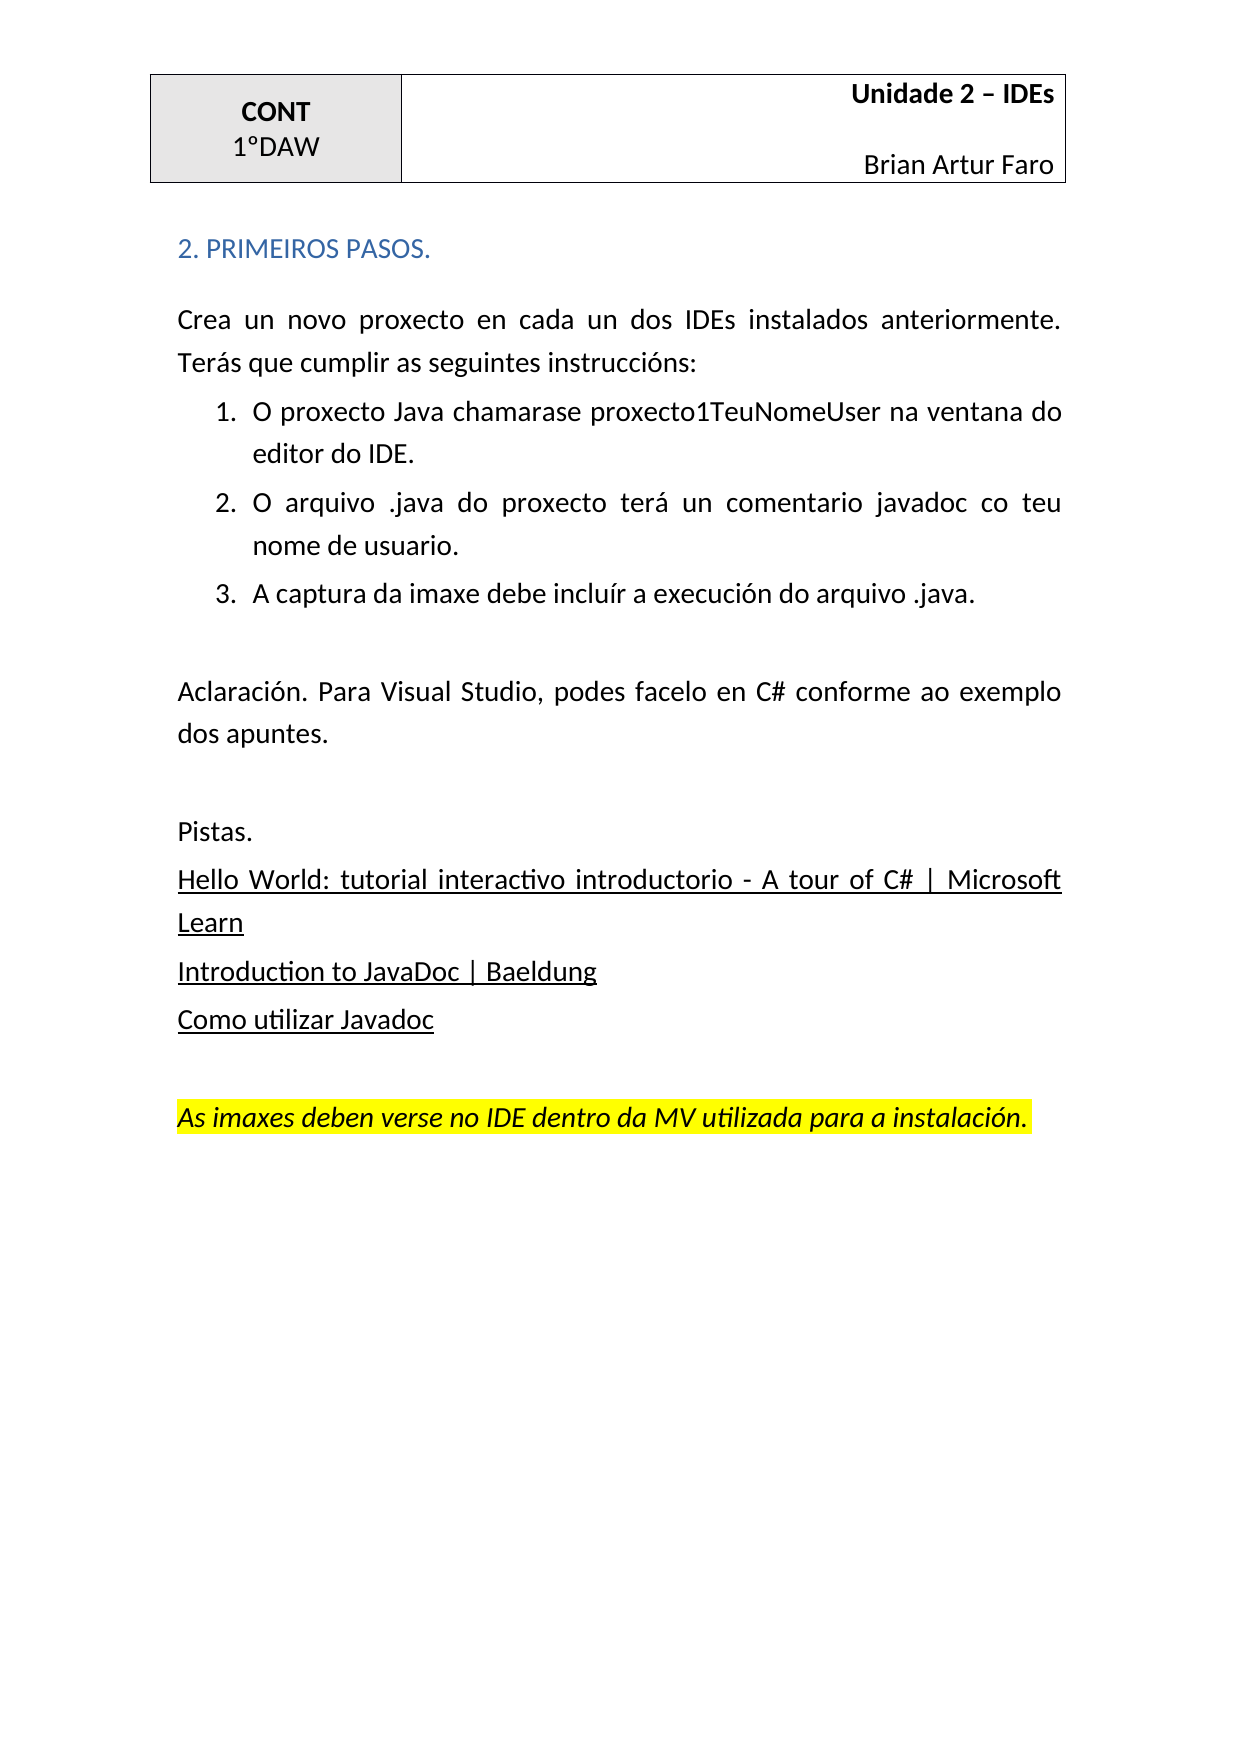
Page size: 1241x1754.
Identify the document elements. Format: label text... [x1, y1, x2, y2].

subtitle Pistas. [177, 813, 1063, 848]
subtitle O proxecto Java chamarase proxecto1TeuNomeUser na ventana do editor do IDE. [215, 393, 1063, 471]
subtitle Hello World: tutorial interactivo introductorio - A tour of C# | Microsoft Learn [177, 861, 1063, 940]
subtitle Aclaración. Para Visual Studio, podes facelo en C# conforme ao exemplo dos apuntes. [177, 673, 1063, 751]
subtitle As imaxes deben verse no IDE dentro da MV utilizada para a instalación. [177, 1099, 1063, 1134]
subtitle A captura da imaxe debe incluír a execución do arquivo .java. [215, 576, 1063, 611]
subtitle O arquivo .java do proxecto terá un comentario javadoc co teu nome de usuario. [215, 484, 1063, 562]
subtitle Introduction to JavaDoc | Baeldung [177, 953, 1063, 988]
subtitle Como utilizar Javadoc [177, 1001, 1063, 1037]
subtitle 2. Primeiros pasos. [177, 230, 1063, 266]
subtitle Crea un novo proxecto en cada un dos IDEs instalados anteriormente. Terás que cumplir as seguintes instruccións: [177, 301, 1063, 380]
